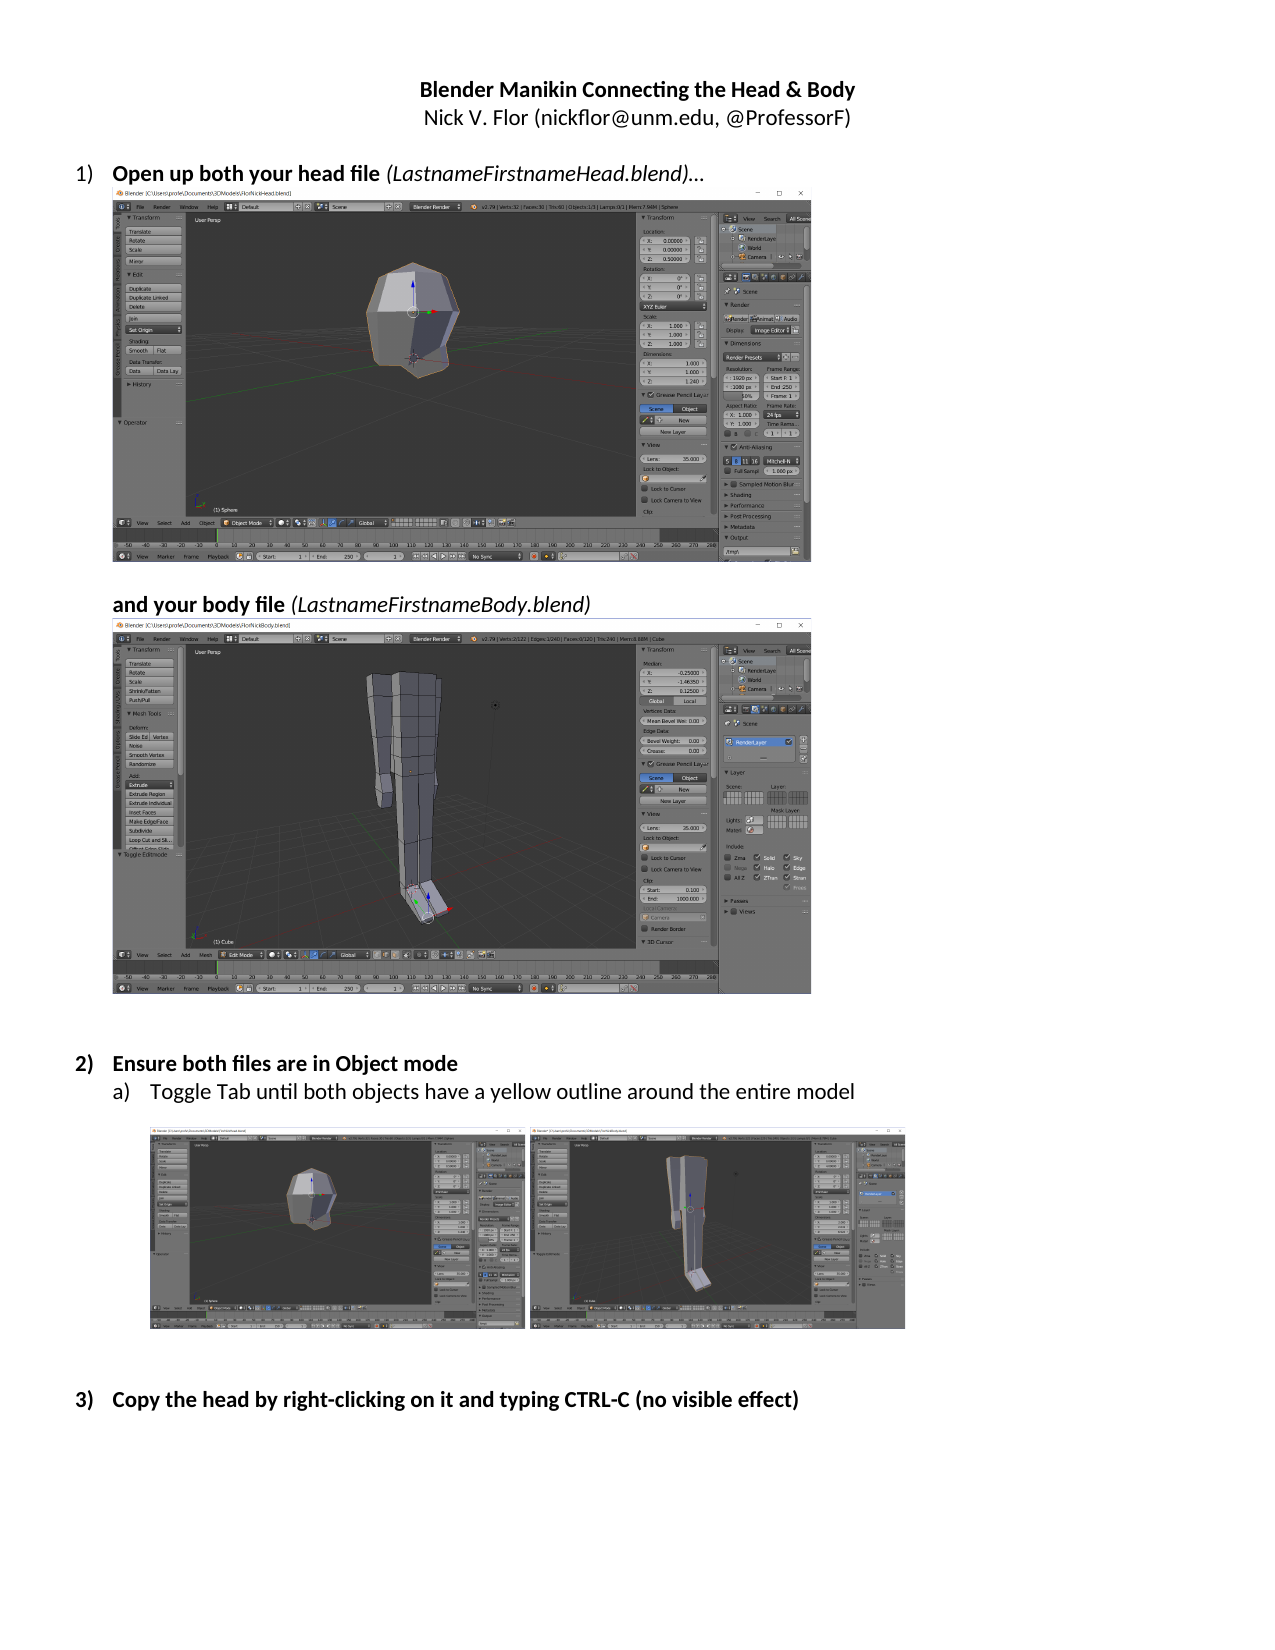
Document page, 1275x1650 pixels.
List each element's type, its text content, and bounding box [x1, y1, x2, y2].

text Blender Manikin Connecting the Head & Body [75, 75, 1200, 103]
list Copy the head by right-clicking on it and typing CTRL-C (no visible effect) [75, 1385, 1200, 1413]
list Ensure both files are in Object mode [75, 1049, 1200, 1077]
text Nick V. Flor (nickflor@unm.edu, @ProfessorF) [75, 103, 1200, 131]
list Toggle Tab until both objects have a yellow outline around the entire model [112, 1077, 1200, 1329]
list Open up both your head file (LastnameFirstnameHead.blend)… and your body file (LastnameFirstnameBody.blend) [75, 159, 1200, 993]
